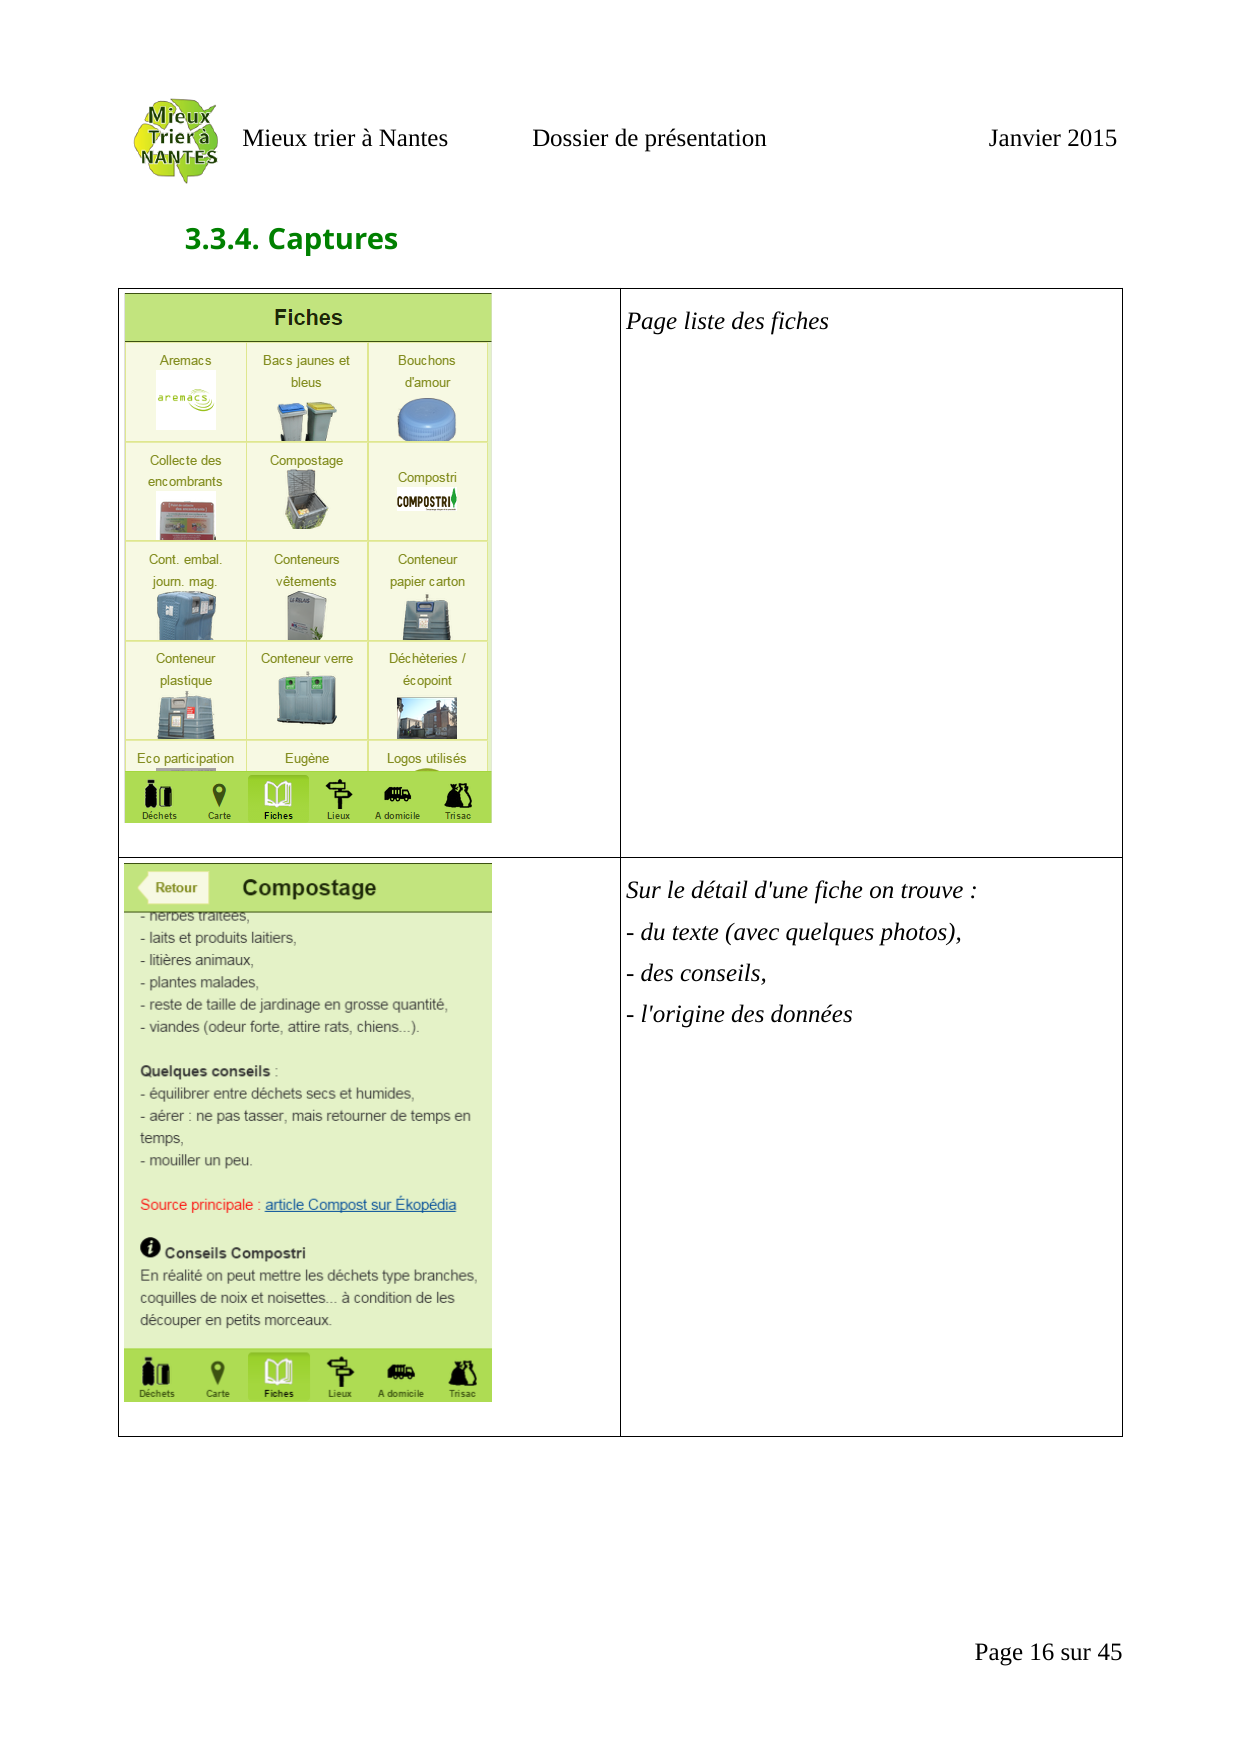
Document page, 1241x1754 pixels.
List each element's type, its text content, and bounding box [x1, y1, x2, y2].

table_cell Sur le détail d'une fiche on trouve : - du texte (avec quelques photos), - des conseils, - l'origine des données [621, 858, 1122, 1436]
table_header [119, 289, 620, 857]
picture [131, 95, 221, 185]
picture [124, 863, 492, 1402]
picture [124, 293, 492, 823]
table_header Page liste des fiches [621, 289, 1122, 857]
subtitle Captures [148, 218, 1122, 258]
table_cell [119, 858, 620, 1436]
